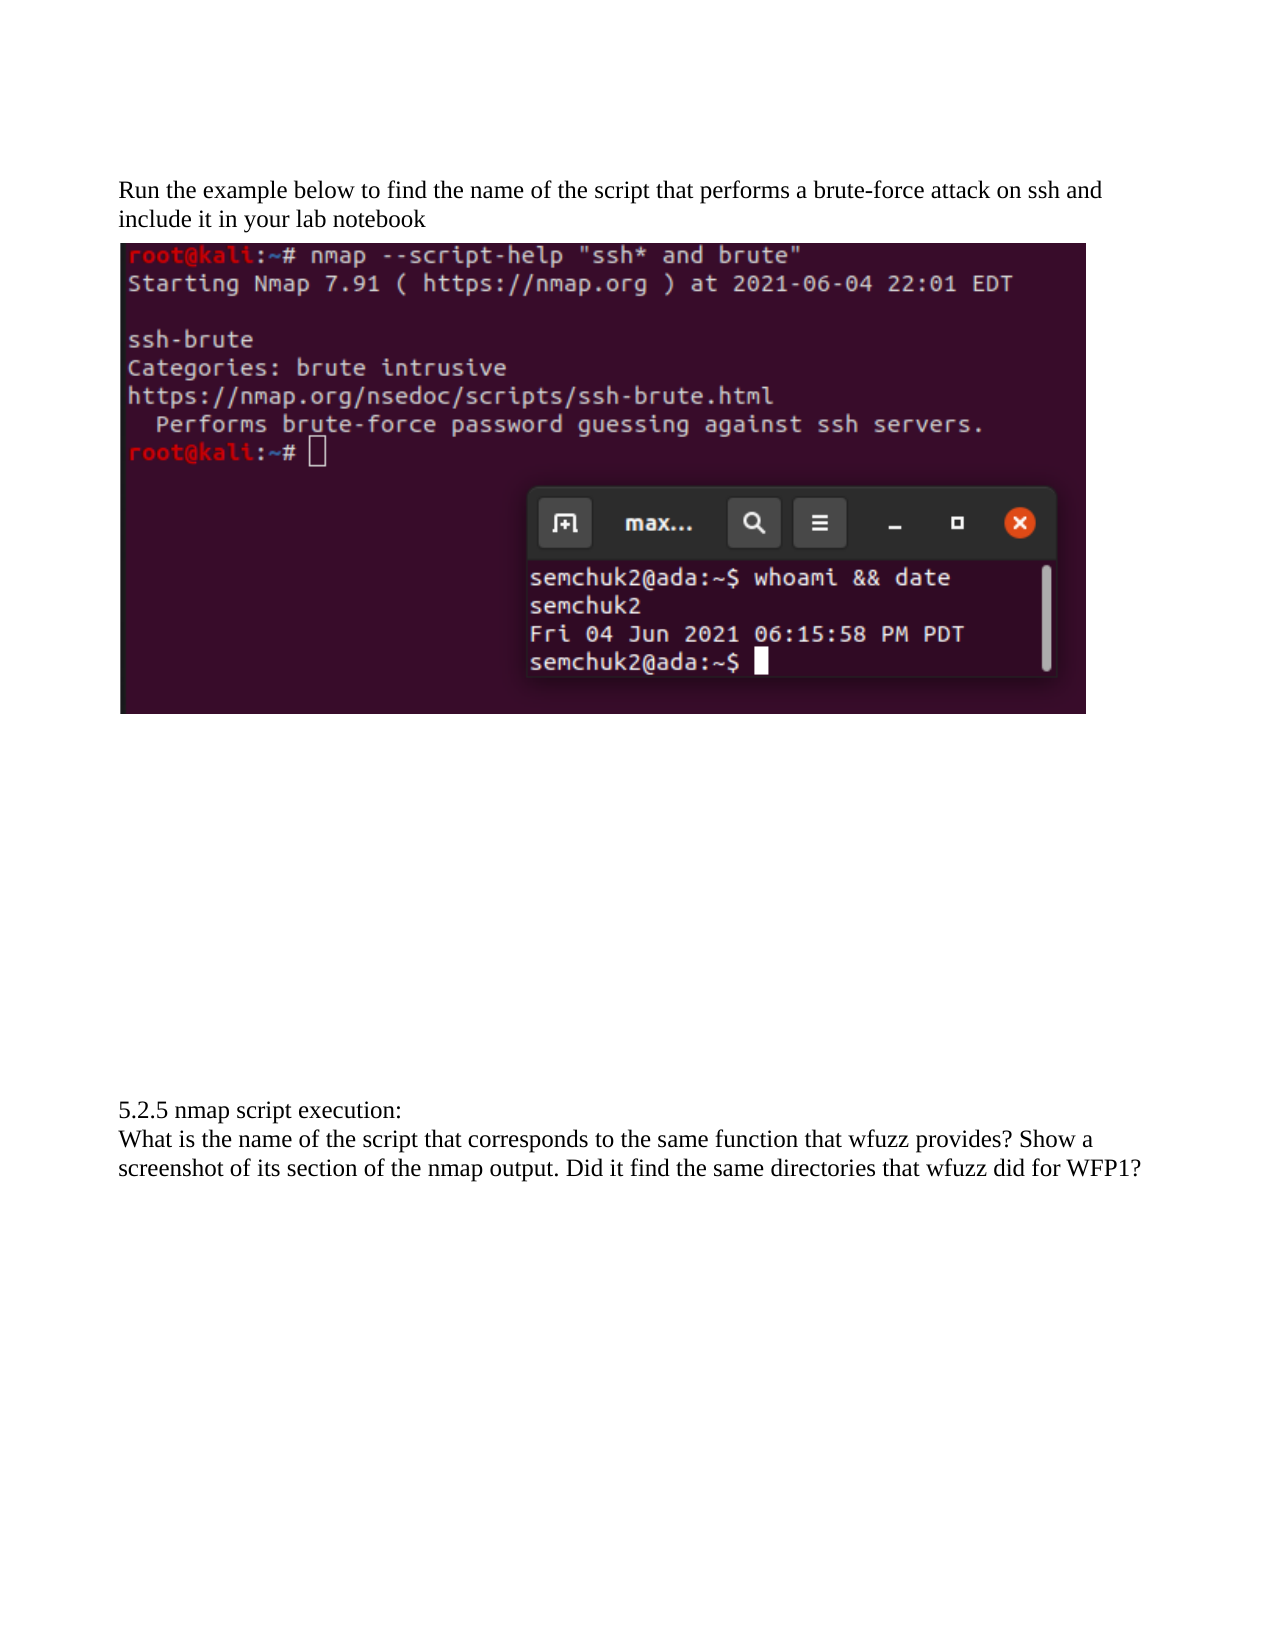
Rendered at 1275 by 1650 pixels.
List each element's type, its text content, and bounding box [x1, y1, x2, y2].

picture [120, 243, 1086, 714]
text 5.2.5 nmap script execution: [118, 1096, 1157, 1124]
text What is the name of the script that corresponds to the same function that wfuzz provides? Show a screenshot of its section of the nmap output. Did it find the same directories that wfuzz did for WFP1? [118, 1124, 1157, 1182]
text Run the example below to find the name of the script that performs a brute-force attack on ssh and include it in your lab notebook [118, 176, 1157, 233]
